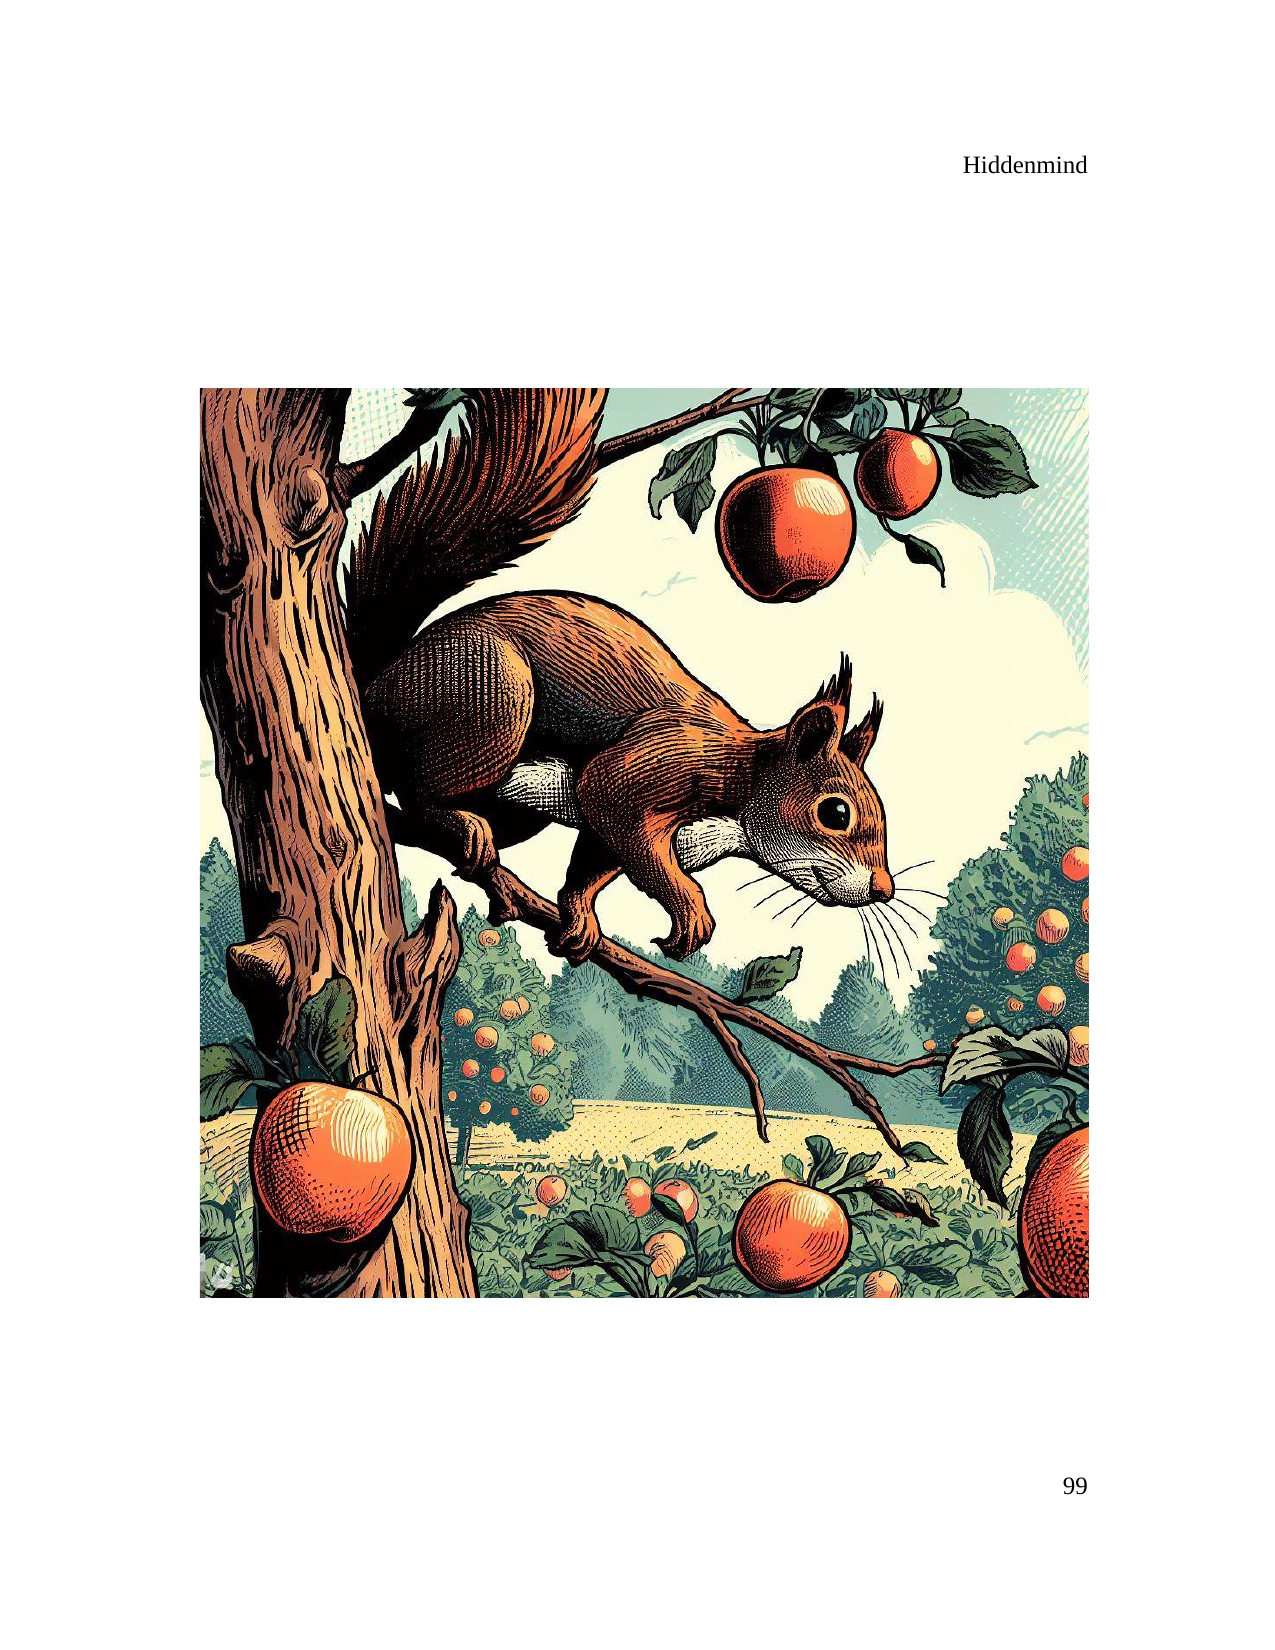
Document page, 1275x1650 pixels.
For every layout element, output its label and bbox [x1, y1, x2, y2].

picture [199, 388, 1089, 1298]
